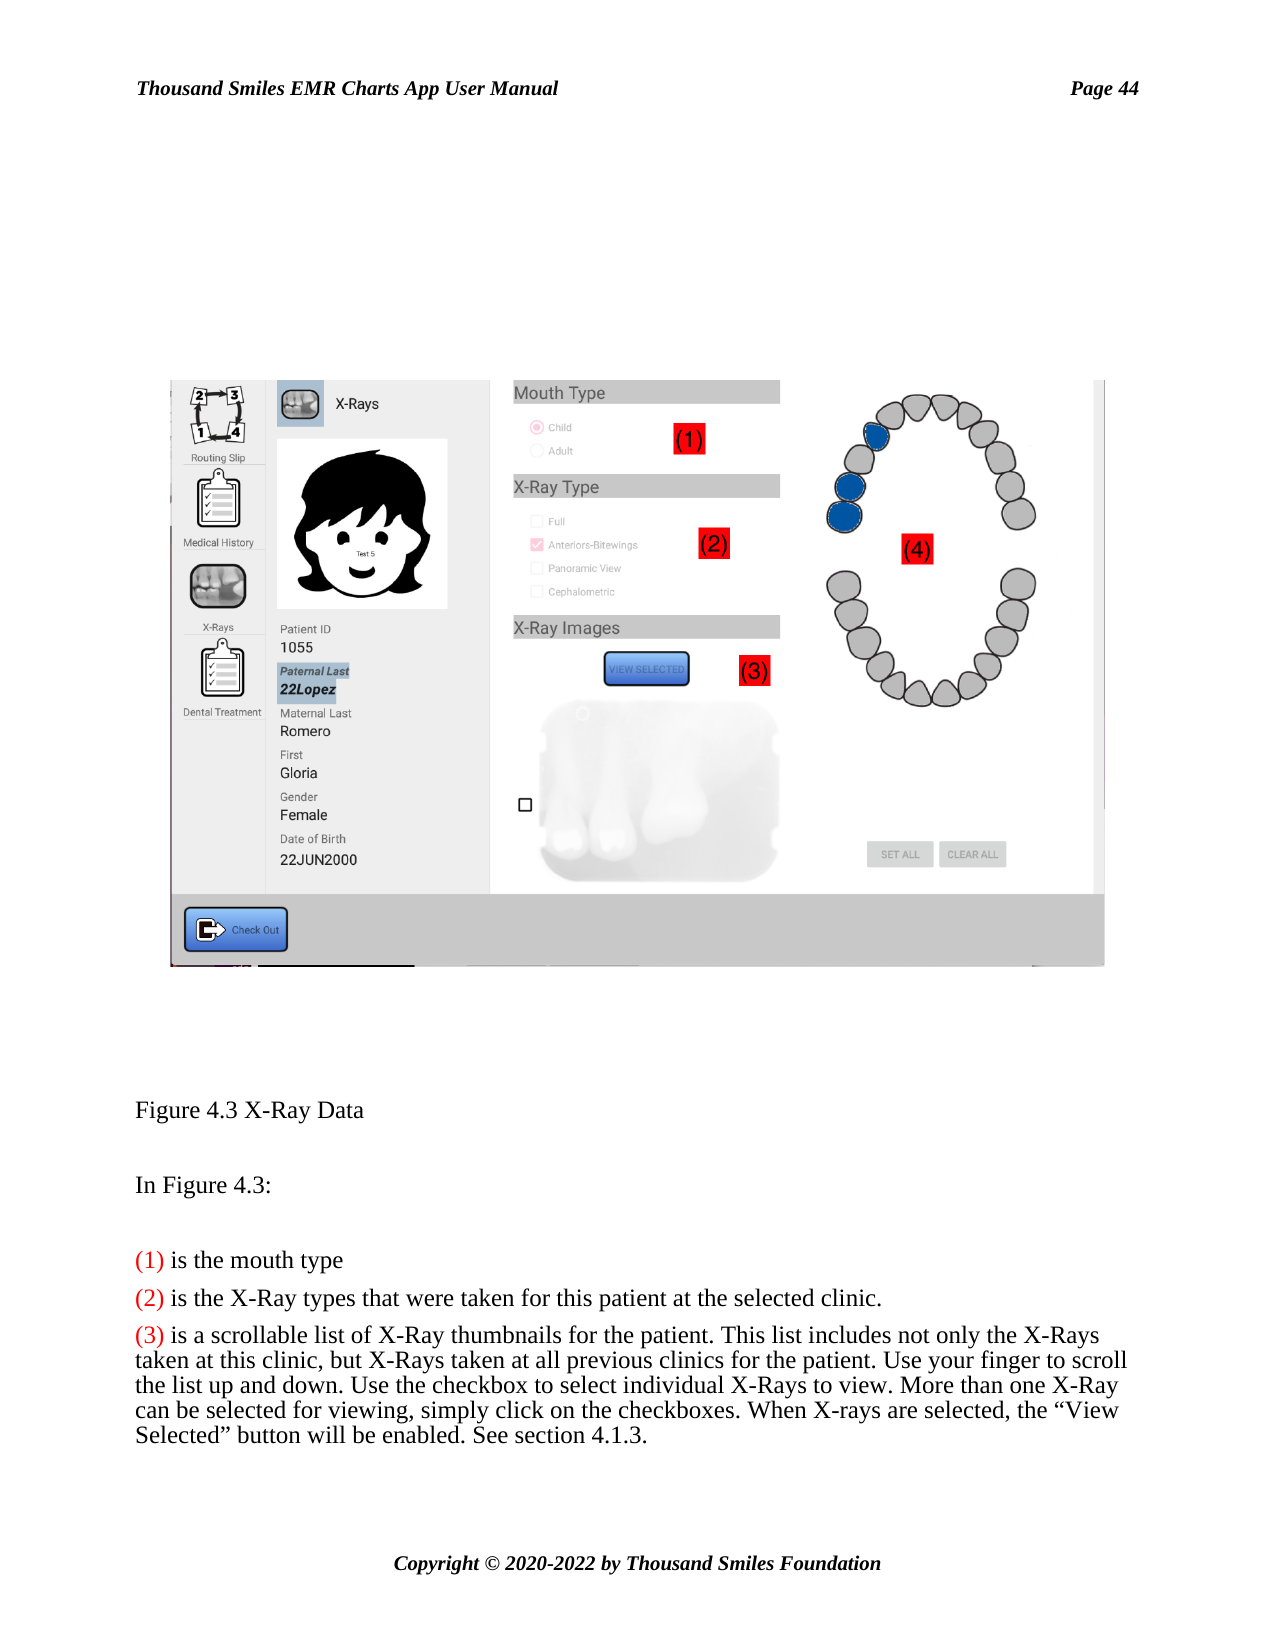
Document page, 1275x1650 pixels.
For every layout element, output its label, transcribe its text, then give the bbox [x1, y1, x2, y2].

text (3) is a scrollable list of X-Ray thumbnails for the patient. This list includes not only the X-Rays taken at this clinic, but X-Rays taken at all previous clinics for the patient. Use your finger to scroll the list up and down. Use the checkbox to select individual X-Rays to view. More than one X-Ray can be selected for viewing, simply click on the checkboxes. When X-rays are selected, the “View Selected” button will be enabled. See section 4.1.3. [135, 1324, 1140, 1449]
text In Figure 4.3: [135, 1174, 1140, 1199]
text (1) is the mouth type [135, 1249, 1140, 1274]
text Figure 4.3 X-Ray Data [135, 1099, 1140, 1124]
picture [170, 380, 1105, 967]
text (2) is the X-Ray types that were taken for this patient at the selected clinic. [135, 1286, 1140, 1311]
